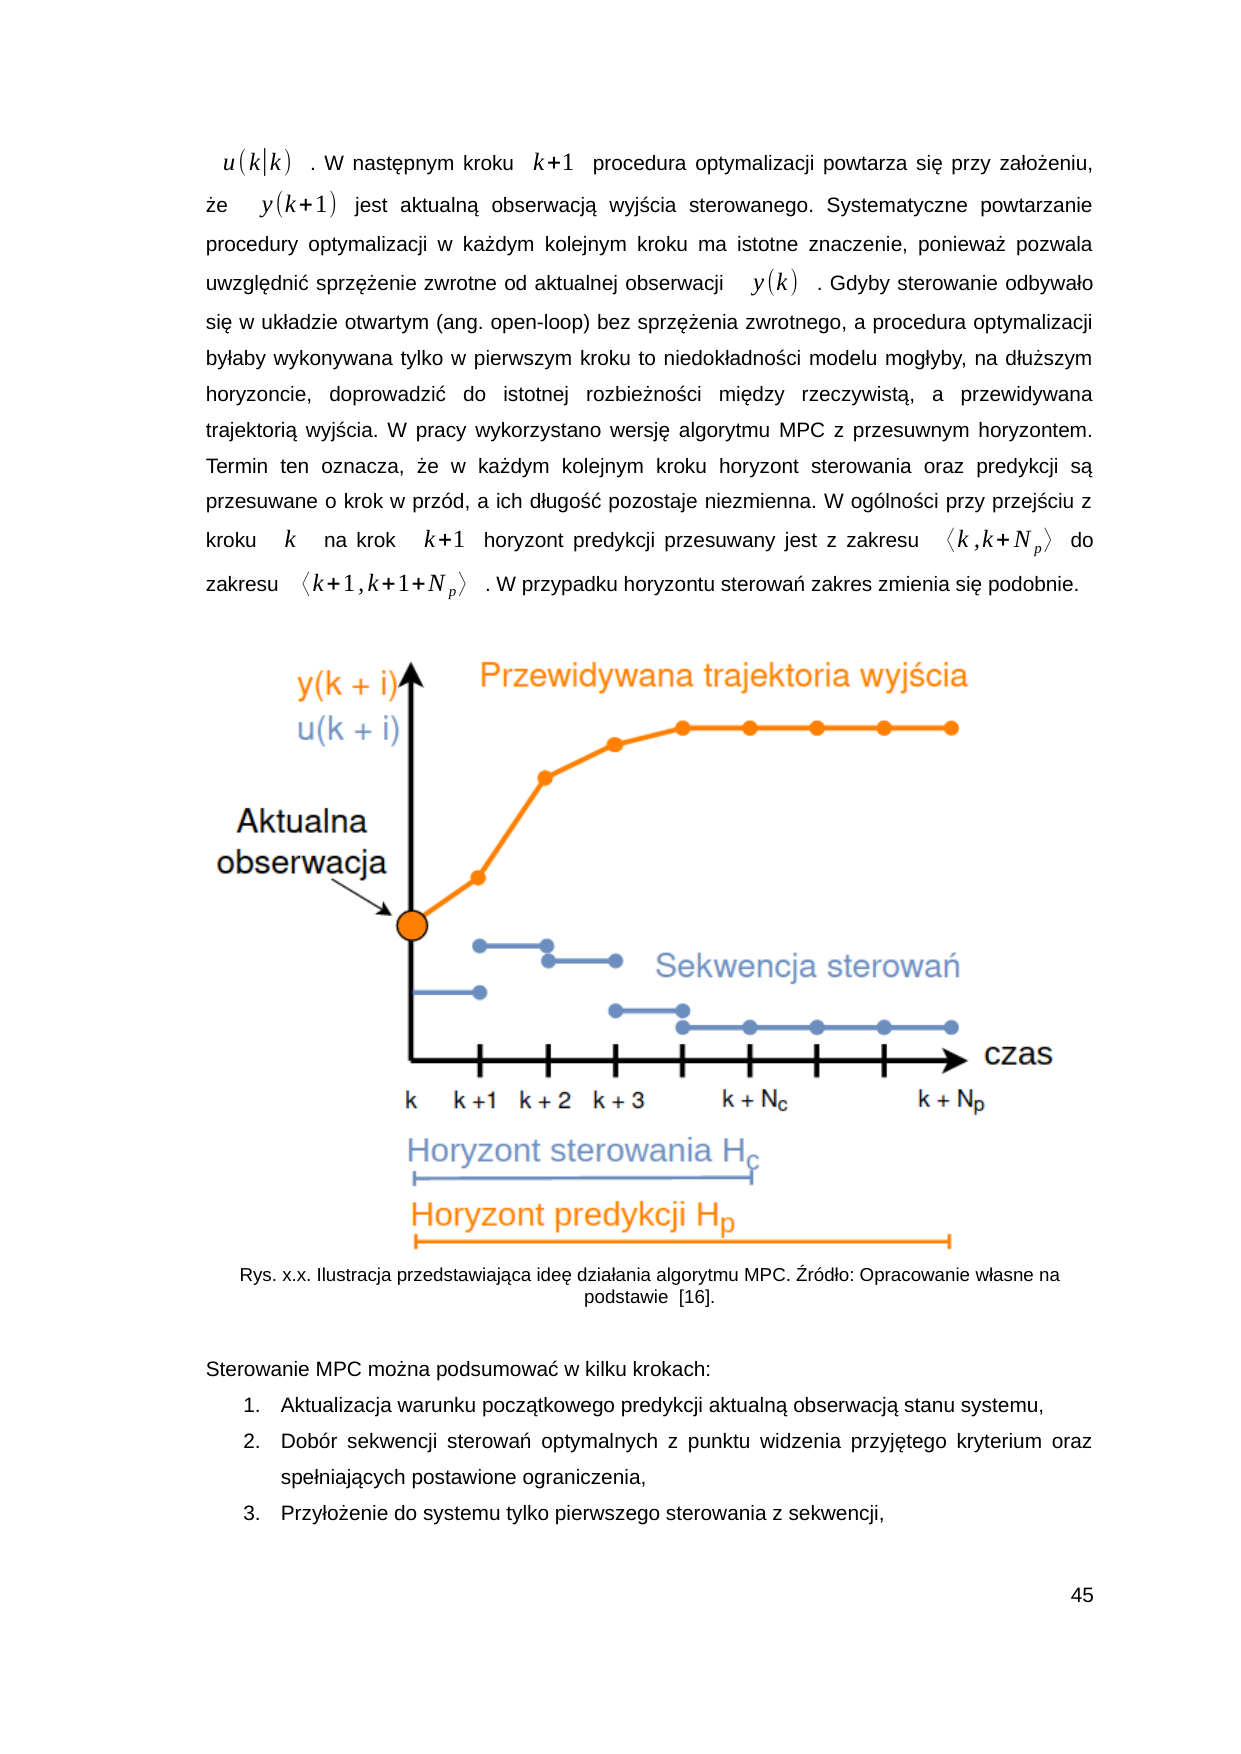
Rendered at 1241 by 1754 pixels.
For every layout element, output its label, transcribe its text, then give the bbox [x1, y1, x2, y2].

picture [215, 624, 1084, 1264]
text Sterowanie MPC można podsumować w kilku krokach: [206, 1357, 1093, 1381]
list Przyłożenie do systemu tylko pierwszego sterowania z sekwencji, [243, 1501, 1093, 1525]
text Rys. x.x. Ilustracja przedstawiająca ideę działania algorytmu MPC. Źródło: Opracowanie własne na podstawie [16]. [206, 637, 1093, 1307]
list Aktualizacja warunku początkowego predykcji aktualną obserwacją stanu systemu, [243, 1393, 1093, 1417]
text Celem działania algorytmu MPC jest wyznaczenie takiej sekwencji sterowań , aby zoptymalizować pewne kryterium jakościowe oraz spełnić postawione ograniczenia. Dokonanie predykcji umożliwia ewaluację wyznaczonej sekwencji sterowań pod kątem optymalności oraz spełnienia ograniczeń. Po wyznaczeniu optymalnej sekwencji sterowań do systemu przykładane jest tylko pierwsze sterowanie . W następnym krokuprocedura optymalizacji powtarza się przy założeniu, że jest aktualną obserwacją wyjścia sterowanego. Systematyczne powtarzanie procedury optymalizacji w każdym kolejnym kroku ma istotne znaczenie, ponieważ pozwala uwzględnić sprzężenie zwrotne od aktualnej obserwacji . Gdyby sterowanie odbywało się w układzie otwartym (ang. open-loop) bez sprzężenia zwrotnego, a procedura optymalizacji byłaby wykonywana tylko w pierwszym kroku to niedokładności modelu mogłyby, na dłuższym horyzoncie, doprowadzić do istotnej rozbieżności między rzeczywistą, a przewidywana trajektorią wyjścia. W pracy wykorzystano wersję algorytmu MPC z przesuwnym horyzontem. Termin ten oznacza, że w każdym kolejnym kroku horyzont sterowania oraz predykcji są przesuwane o krok w przód, a ich długość pozostaje niezmienna. W ogólności przy przejściu z kroku na krok horyzont predykcji przesuwany jest z zakresu do zakresu . W przypadku horyzontu sterowań zakres zmienia się podobnie. [206, 147, 1093, 600]
list Dobór sekwencji sterowań optymalnych z punktu widzenia przyjętego kryterium oraz spełniających postawione ograniczenia, [243, 1429, 1093, 1489]
